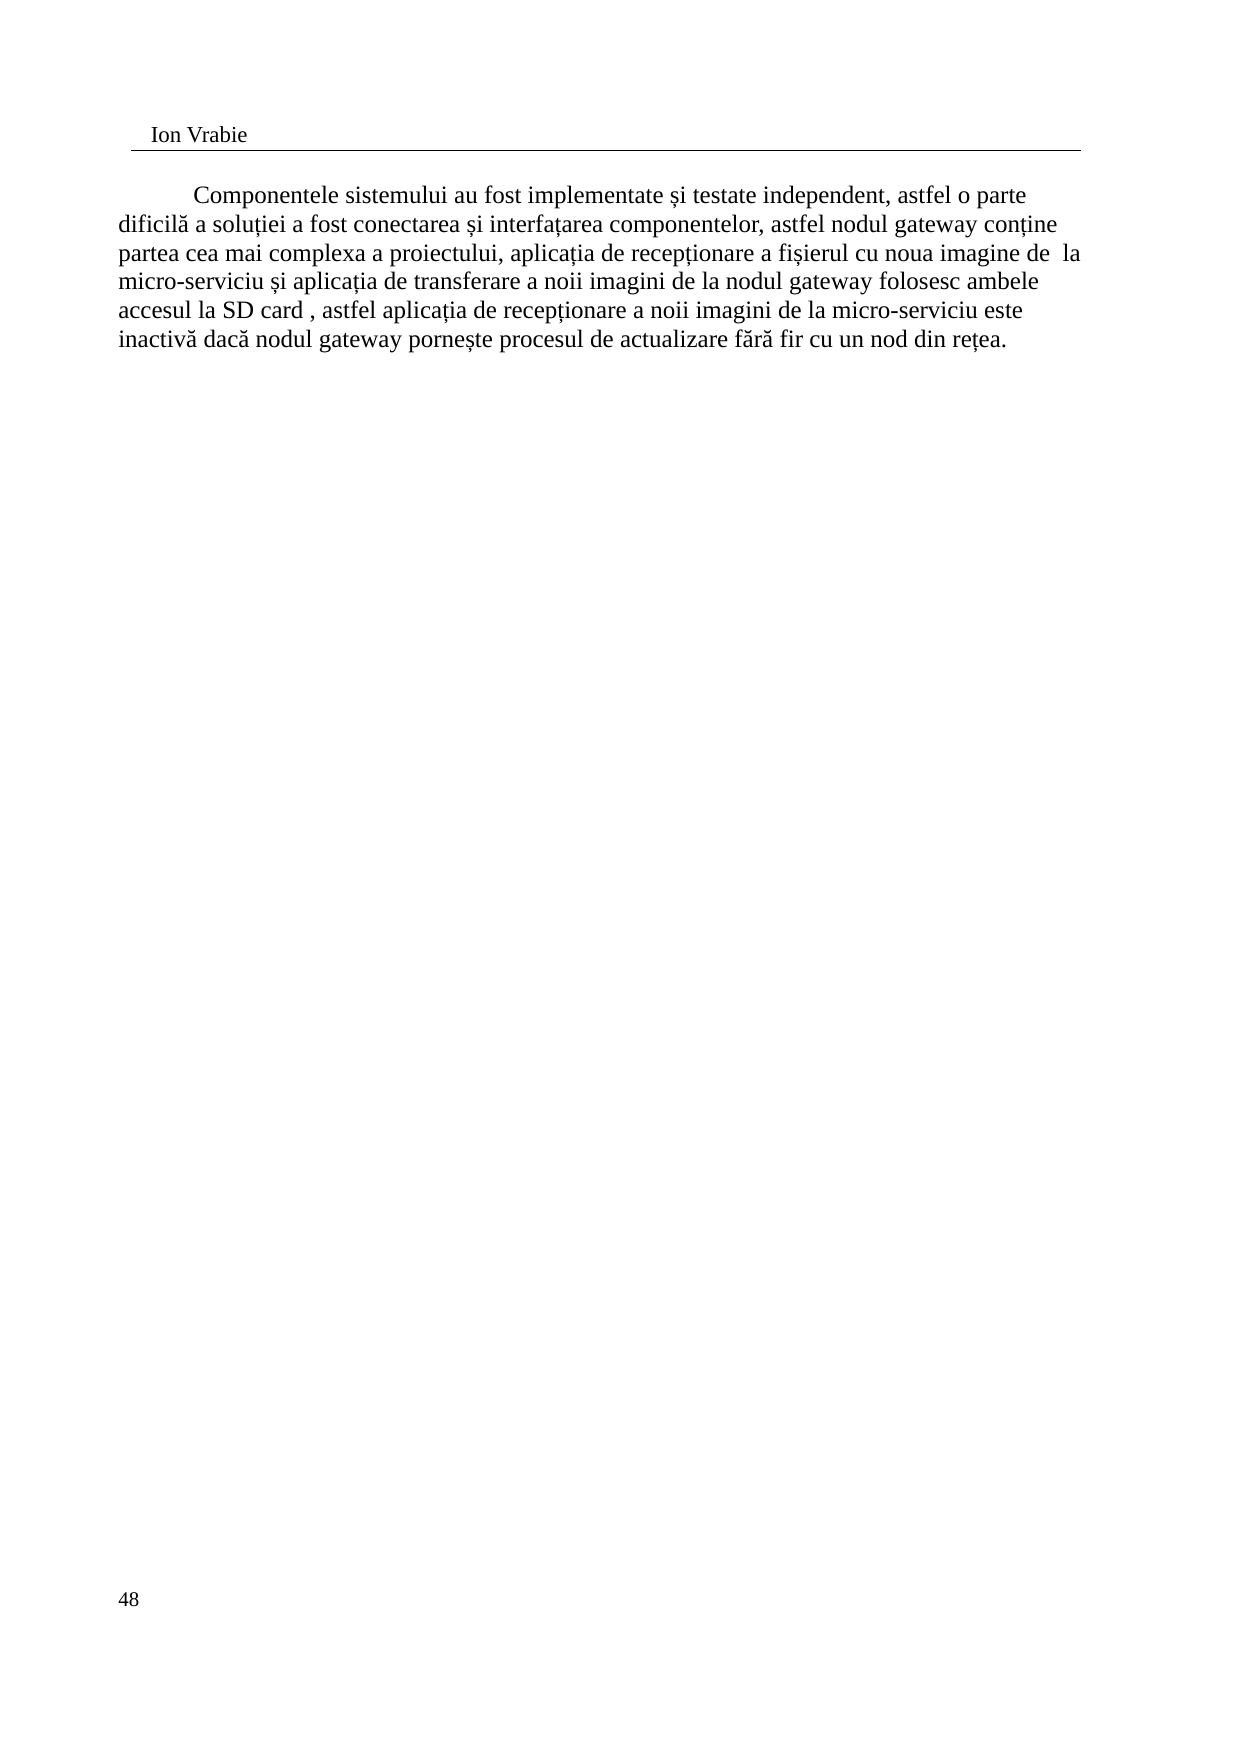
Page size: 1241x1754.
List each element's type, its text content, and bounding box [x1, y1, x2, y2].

text Componentele sistemului au fost implementate și testate independent, astfel o parte dificilă a soluției a fost conectarea și interfațarea componentelor, astfel nodul gateway conține partea cea mai complexa a proiectului, aplicația de recepționare a fișierul cu noua imagine de la micro-serviciu și aplicația de transferare a noii imagini de la nodul gateway folosesc ambele accesul la SD card , astfel aplicația de recepționare a noii imagini de la micro-serviciu este inactivă dacă nodul gateway pornește procesul de actualizare fără fir cu un nod din rețea. [118, 180, 1093, 353]
